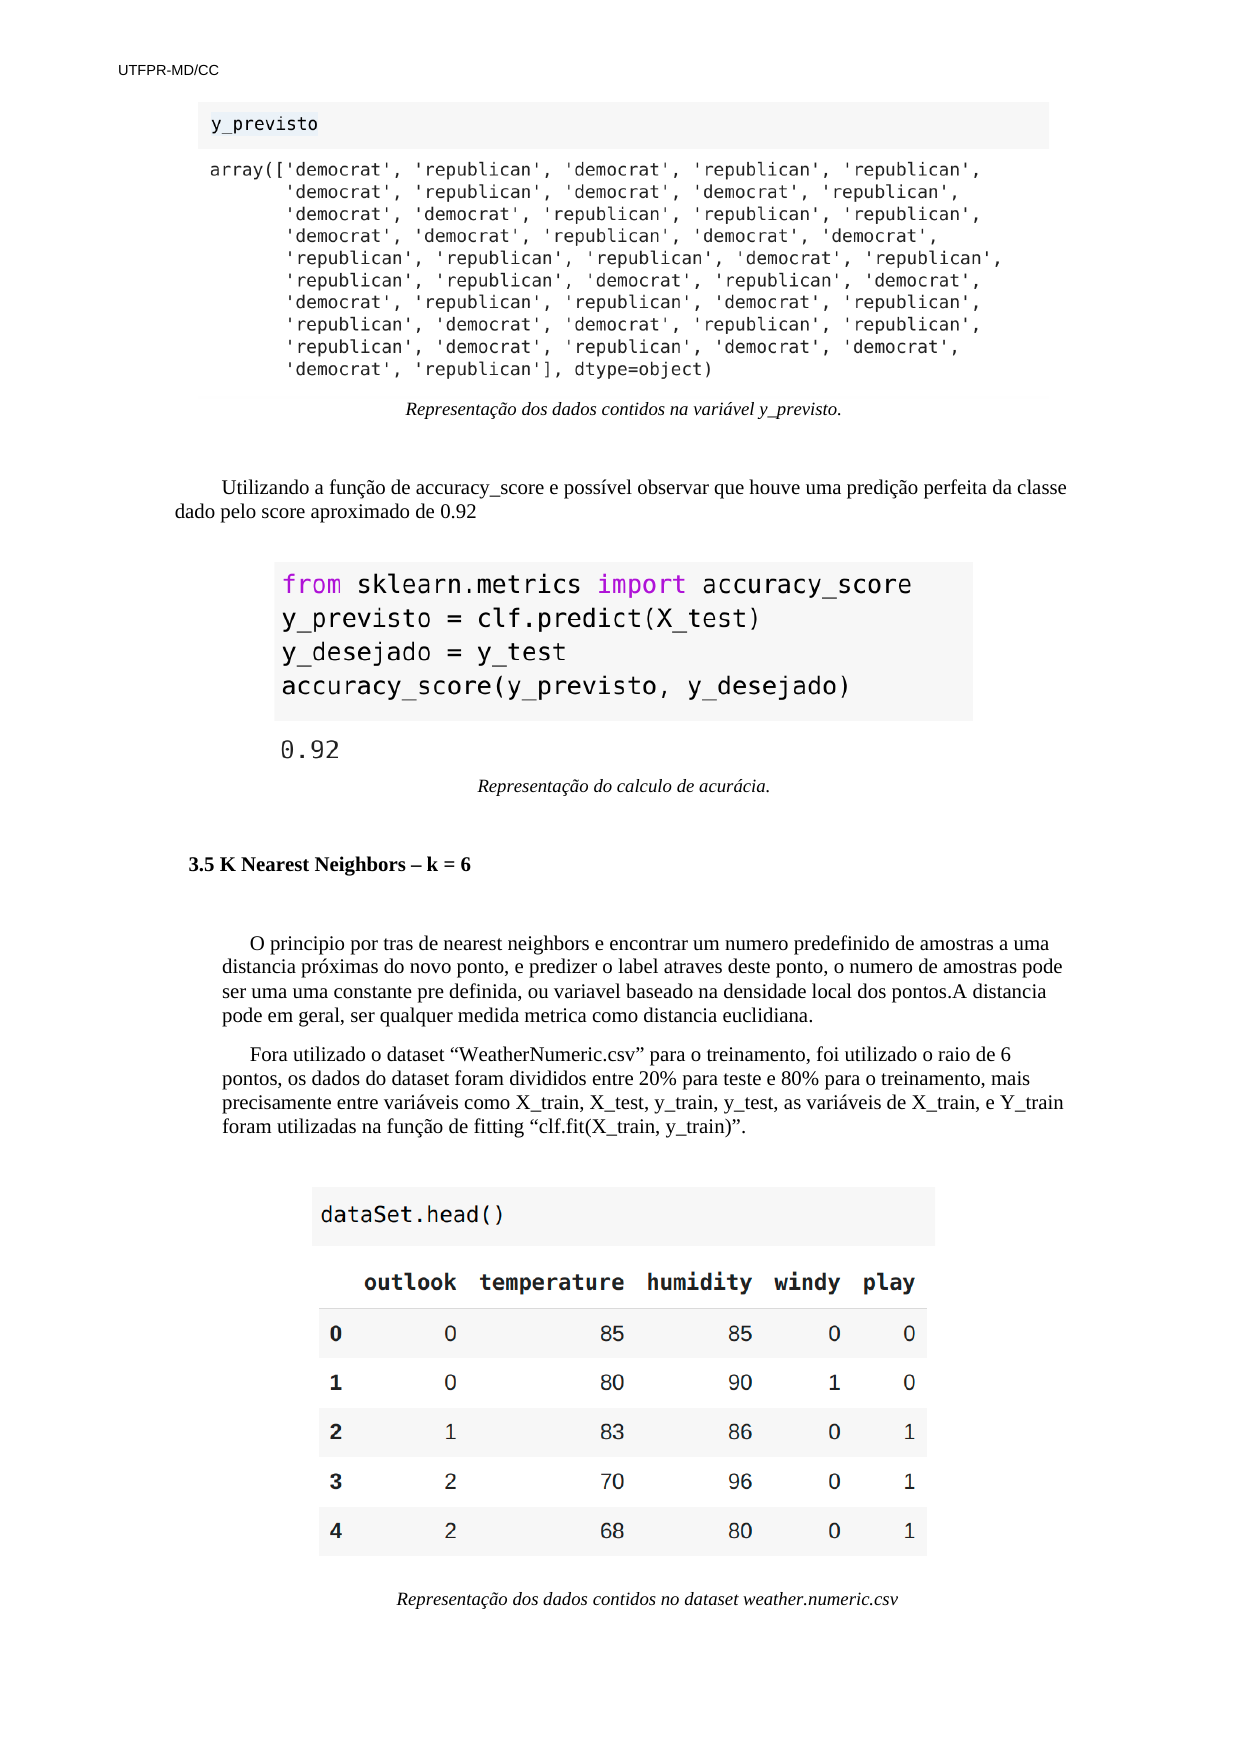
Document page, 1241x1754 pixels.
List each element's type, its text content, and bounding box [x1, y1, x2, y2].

subtitle Representação dos dados contidos na variável y_previsto. [174, 102, 1073, 420]
subtitle 3.5 K Nearest Neighbors – k = 6 [188, 851, 1073, 876]
subtitle Representação dos dados contidos no dataset weather.numeric.csv [222, 1588, 1073, 1609]
picture [274, 562, 973, 774]
subtitle O principio por tras de nearest neighbors e encontrar um numero predefinido de amostras a uma distancia próximas do novo ponto, e predizer o label atraves deste ponto, o numero de amostras pode ser uma uma constante pre definida, ou variavel baseado na densidade local dos pontos.A distancia pode em geral, ser qualquer medida metrica como distancia euclidiana. [222, 930, 1073, 1027]
subtitle Fora utilizado o dataset “WeatherNumeric.csv” para o treinamento, foi utilizado o raio de 6 pontos, os dados do dataset foram divididos entre 20% para teste e 80% para o treinamento, mais precisamente entre variáveis como X_train, X_test, y_train, y_test, as variáveis de X_train, e Y_train foram utilizadas na função de fitting “clf.fit(X_train, y_train)”. [222, 1042, 1073, 1138]
subtitle Utilizando a função de accuracy_score e possível observar que houve uma predição perfeita da classe dado pelo score aproximado de 0.92­ [174, 474, 1073, 523]
subtitle Representação do calculo de acurácia. [174, 775, 1073, 797]
picture [198, 102, 1050, 399]
picture [312, 1187, 936, 1571]
